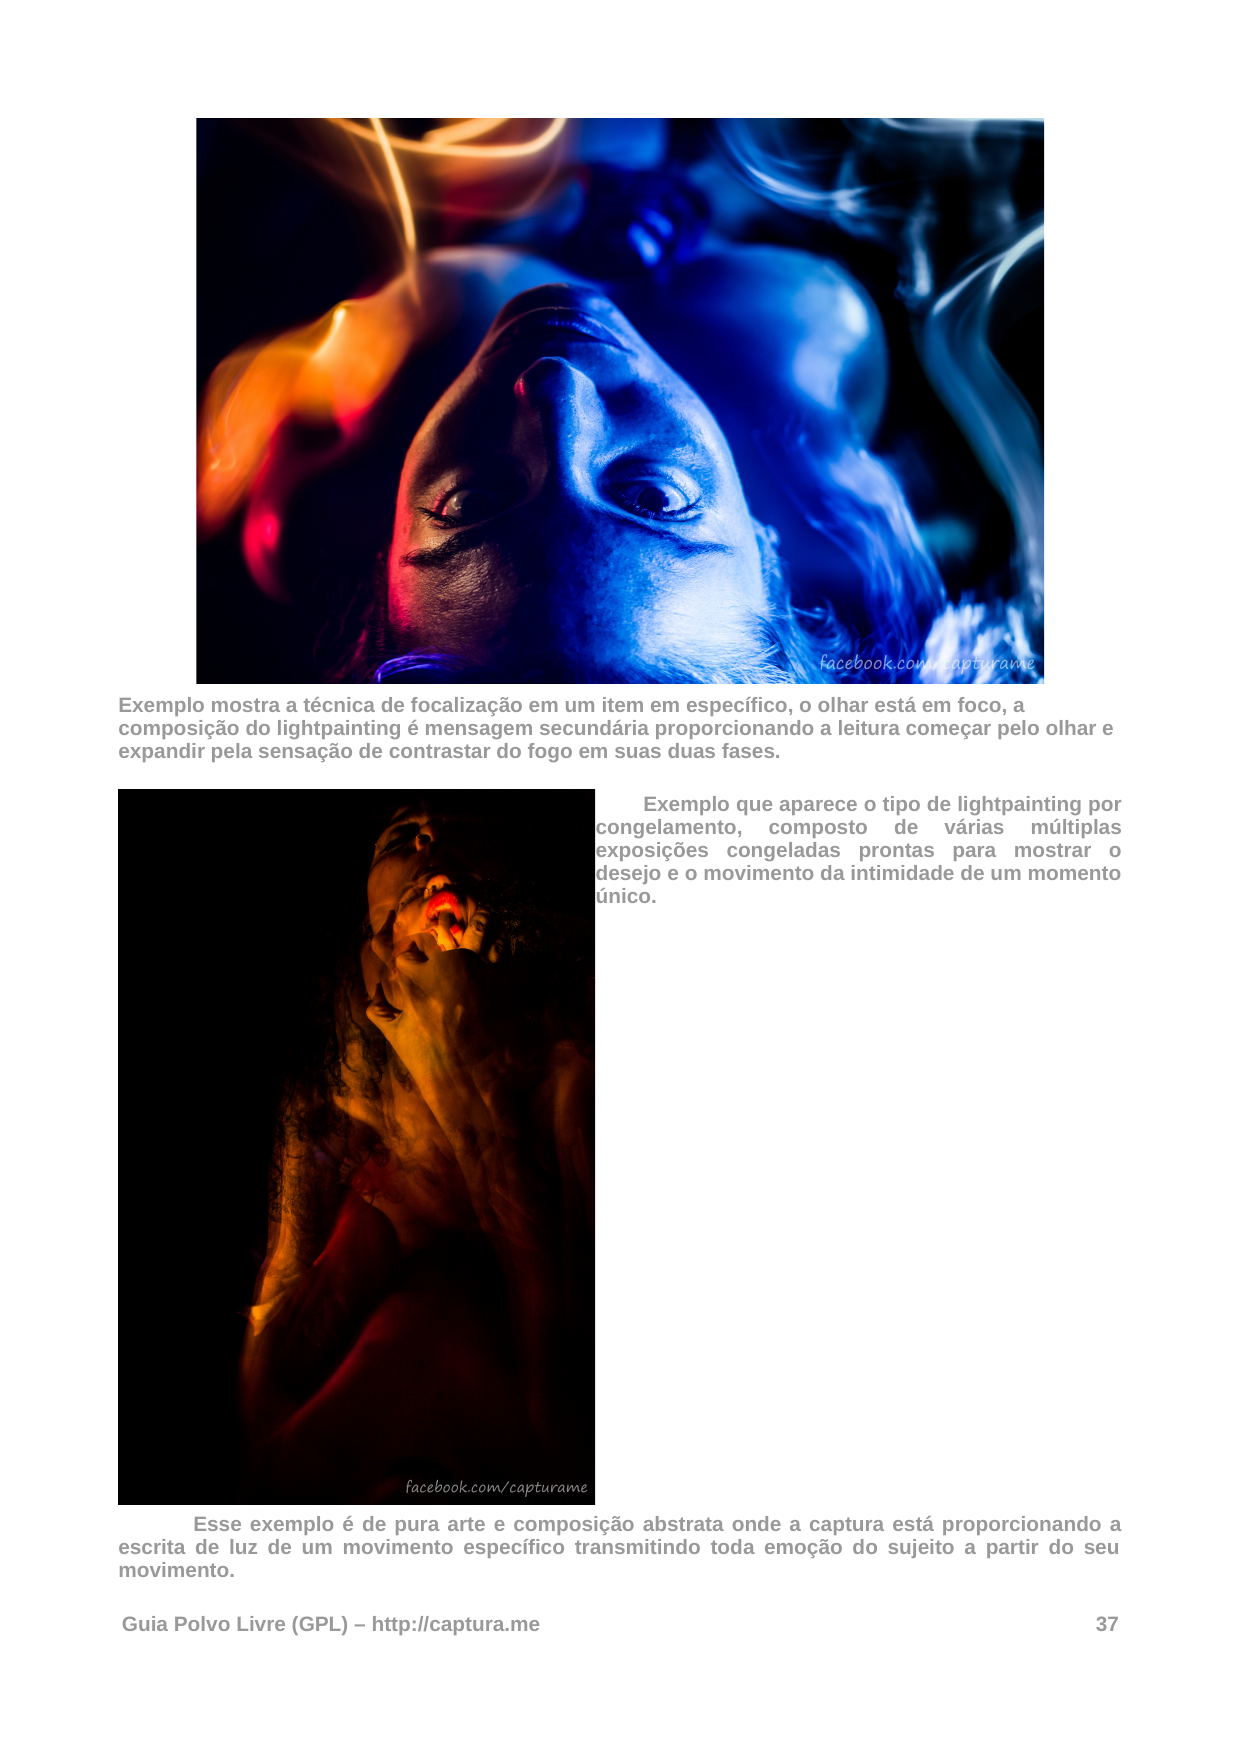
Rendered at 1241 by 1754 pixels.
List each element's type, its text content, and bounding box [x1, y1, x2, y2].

text Exemplo que aparece o tipo de lightpainting por congelamento, composto de várias múltiplas exposições congeladas prontas para mostrar o desejo e o movimento da intimidade de um momento único. [596, 792, 1122, 908]
text Esse exemplo é de pura arte e composição abstrata onde a captura está proporcionando a escrita de luz de um movimento específico transmitindo toda emoção do sujeito a partir do seu movimento. [118, 1512, 1122, 1582]
picture [196, 118, 1045, 684]
text Exemplo mostra a técnica de focalização em um item em específico, o olhar está em foco, a composição do lightpainting é mensagem secundária proporcionando a leitura começar pelo olhar e expandir pela sensação de contrastar do fogo em suas duas fases. [118, 693, 1122, 763]
picture [118, 789, 596, 1505]
